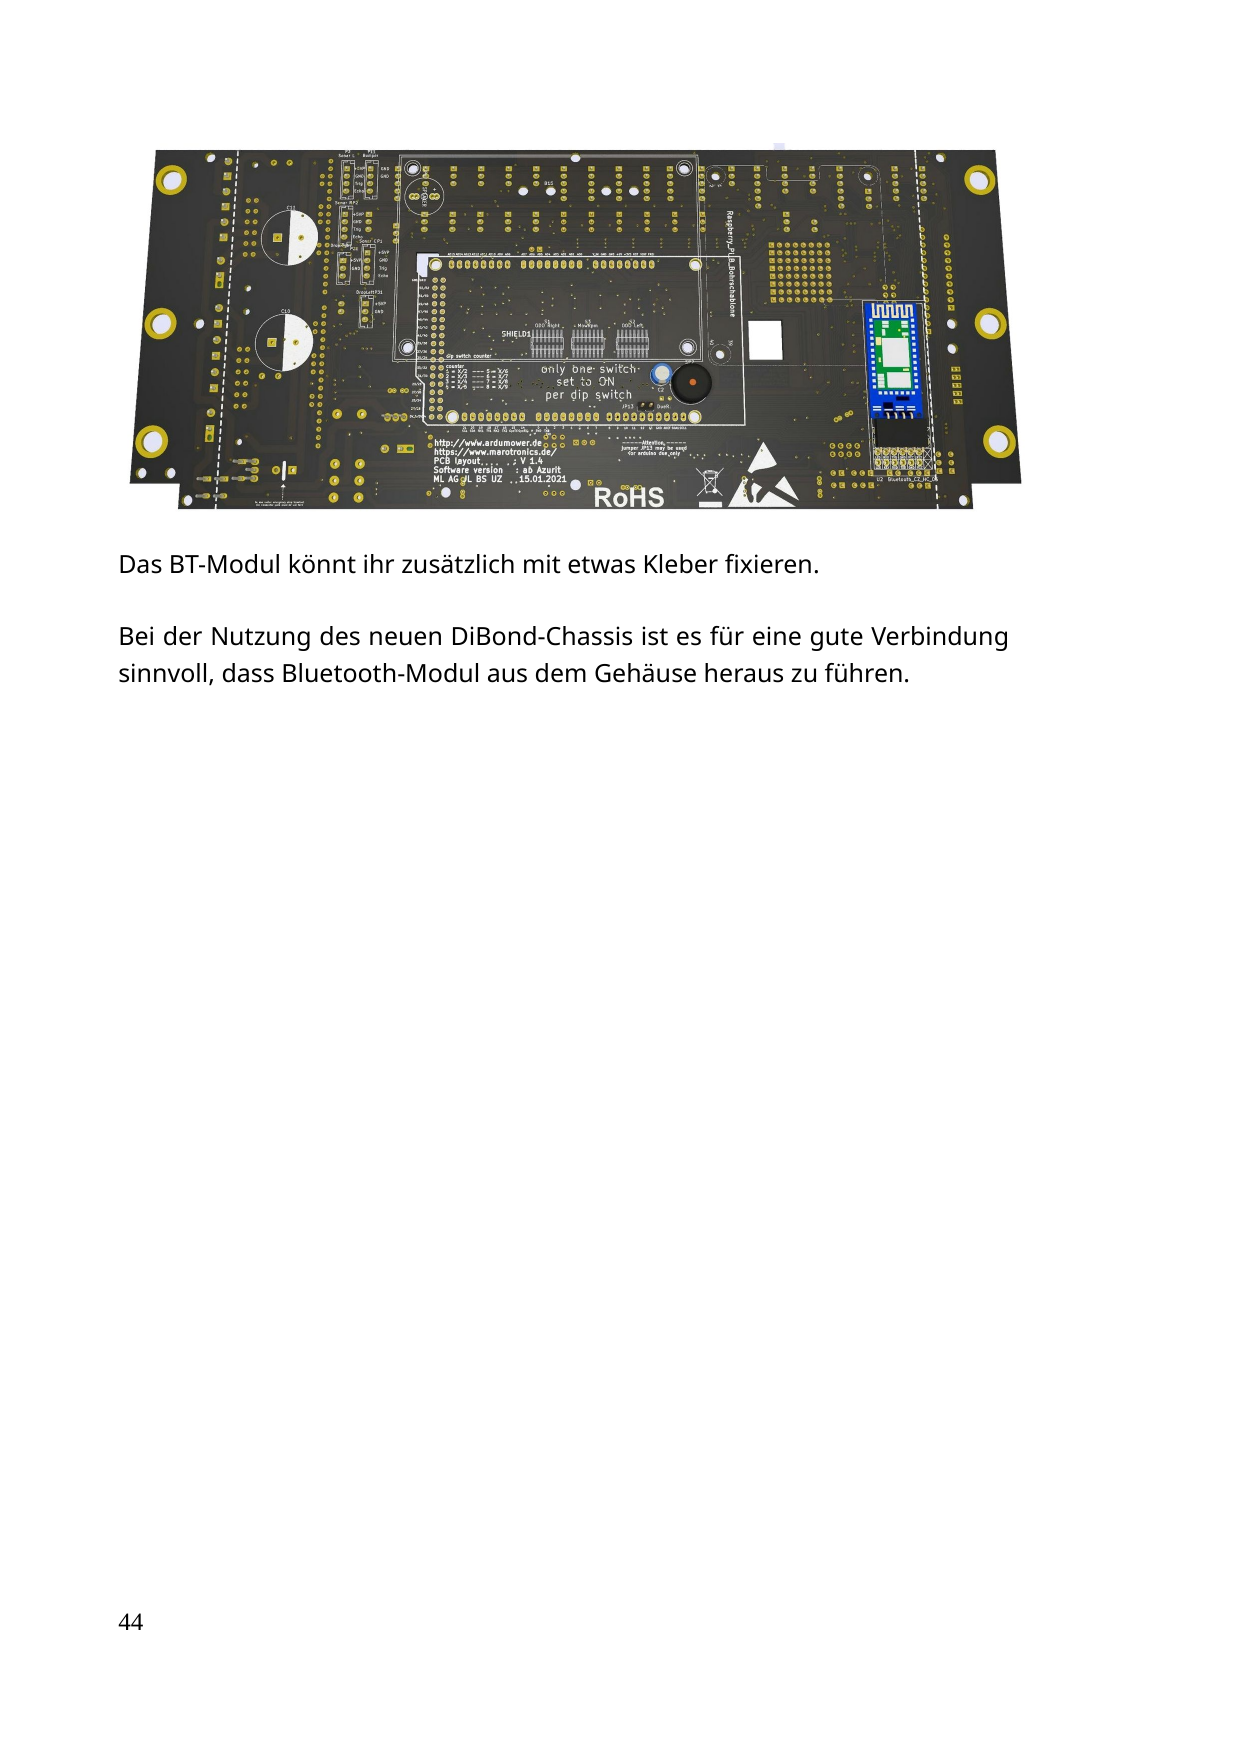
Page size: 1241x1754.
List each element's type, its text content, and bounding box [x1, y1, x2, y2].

text Bei der Nutzung des neuen DiBond-Chassis ist es für eine gute Verbindung sinnvoll, dass Bluetooth-Modul aus dem Gehäuse heraus zu führen. [118, 615, 1010, 689]
text Das BT-Modul könnt ihr zusätzlich mit etwas Kleber fixieren. [118, 546, 1010, 580]
picture [119, 143, 1031, 517]
